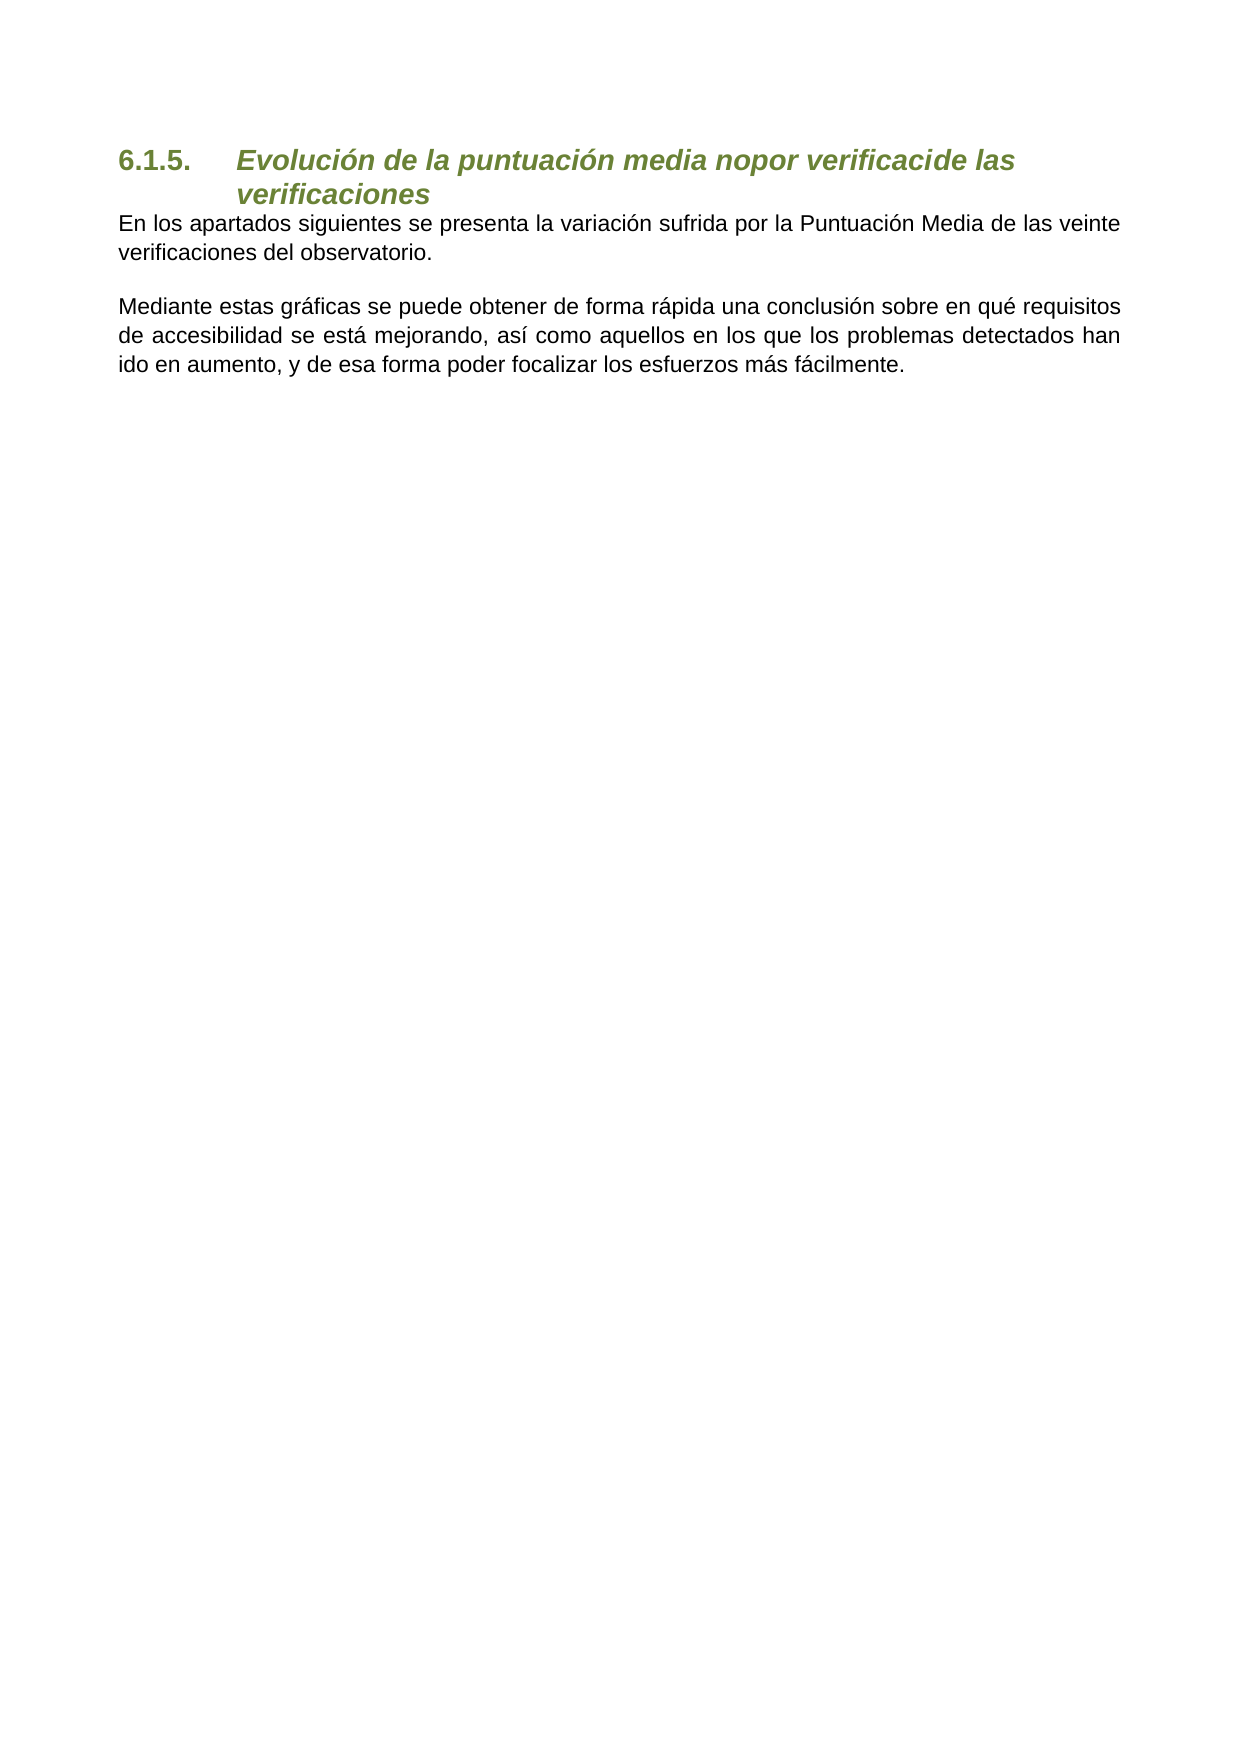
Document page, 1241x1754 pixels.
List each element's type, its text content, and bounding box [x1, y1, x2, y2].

text Mediante estas gráficas se puede obtener de forma rápida una conclusión sobre en qué requisitos de accesibilidad se está mejorando, así como aquellos en los que los problemas detectados han ido en aumento, y de esa forma poder focalizar los esfuerzos más fácilmente. [118, 293, 1122, 377]
text En los apartados siguientes se presenta la variación sufrida por la Puntuación Media de las veinte verificaciones del observatorio. [118, 210, 1122, 266]
subtitle Evolución de la puntuación media nopor verificacide las verificaciones [118, 143, 1122, 210]
